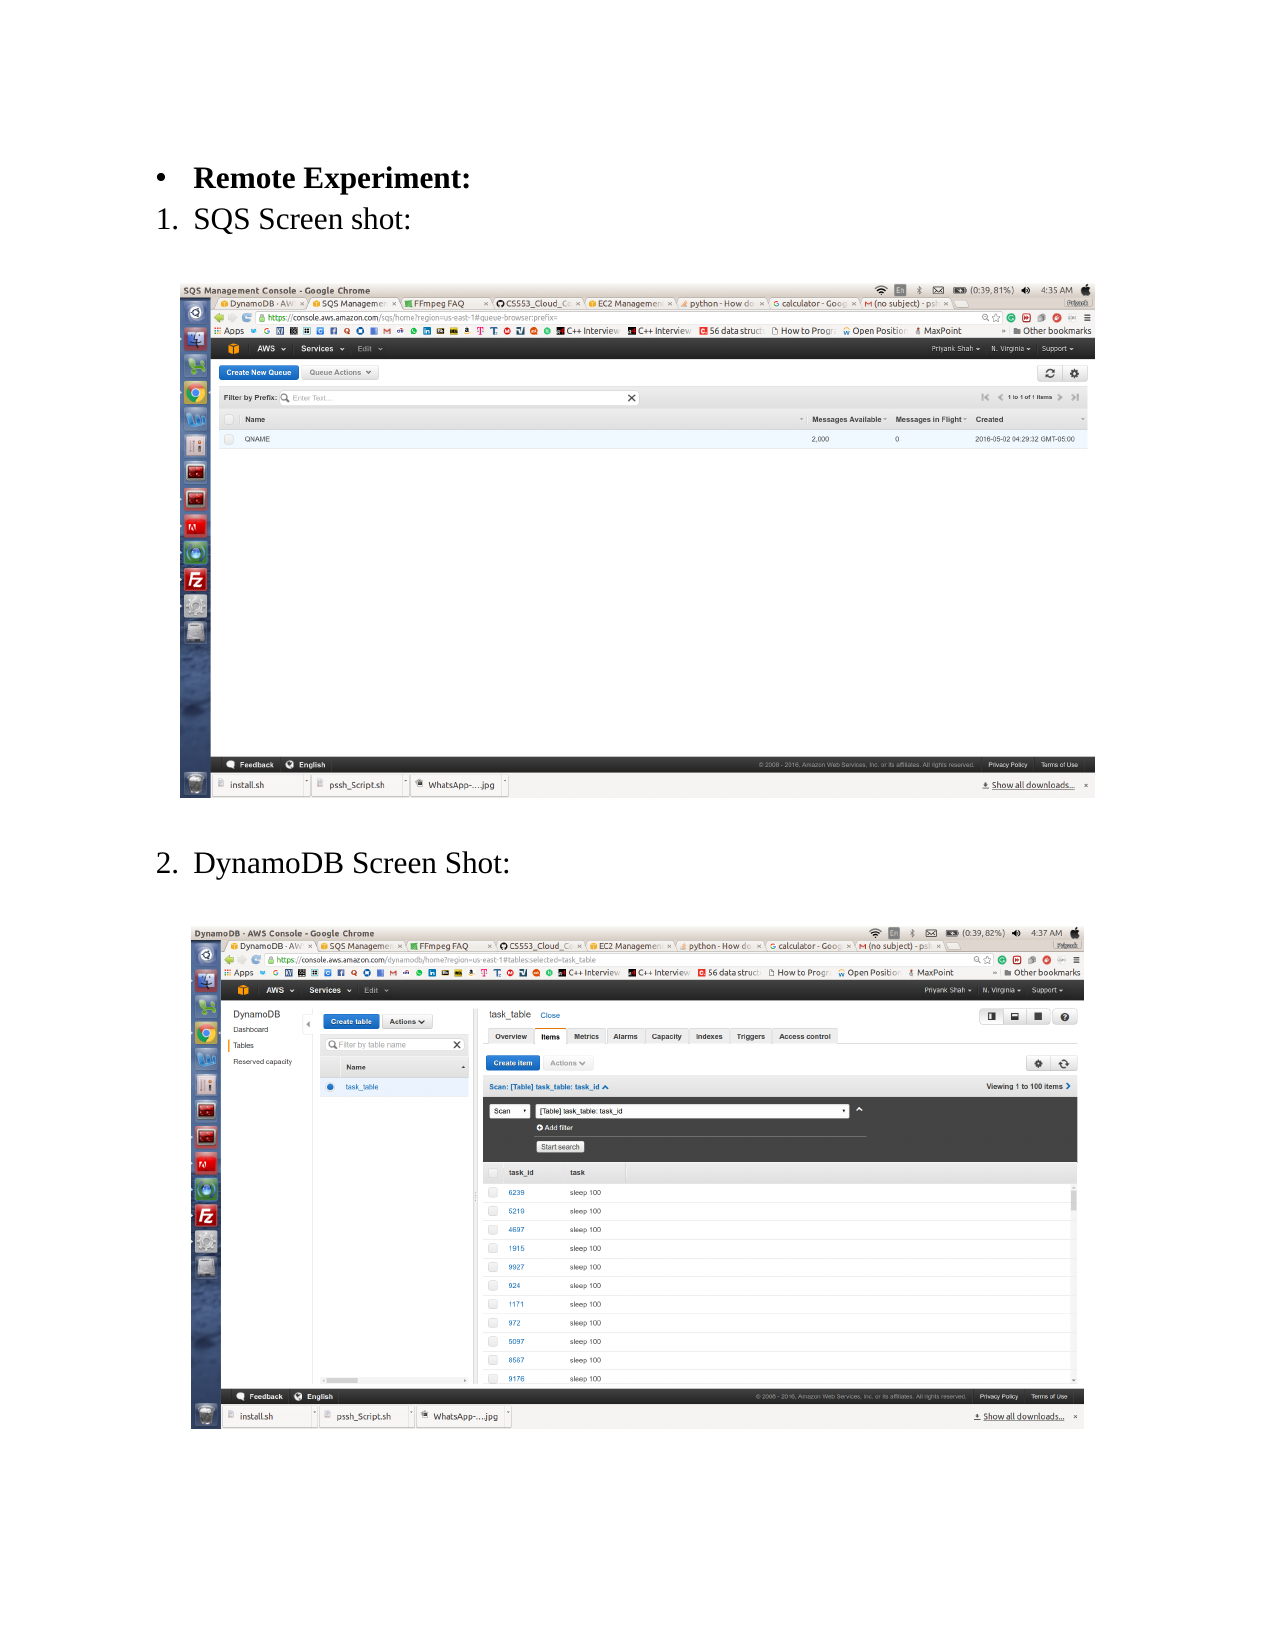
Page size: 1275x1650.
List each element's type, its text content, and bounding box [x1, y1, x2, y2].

picture [180, 283, 1095, 798]
picture [191, 926, 1084, 1429]
list Remote Experiment: [156, 159, 1157, 195]
list SQS Screen shot: [156, 201, 1157, 237]
list DynamoDB Screen Shot: [156, 844, 1157, 880]
